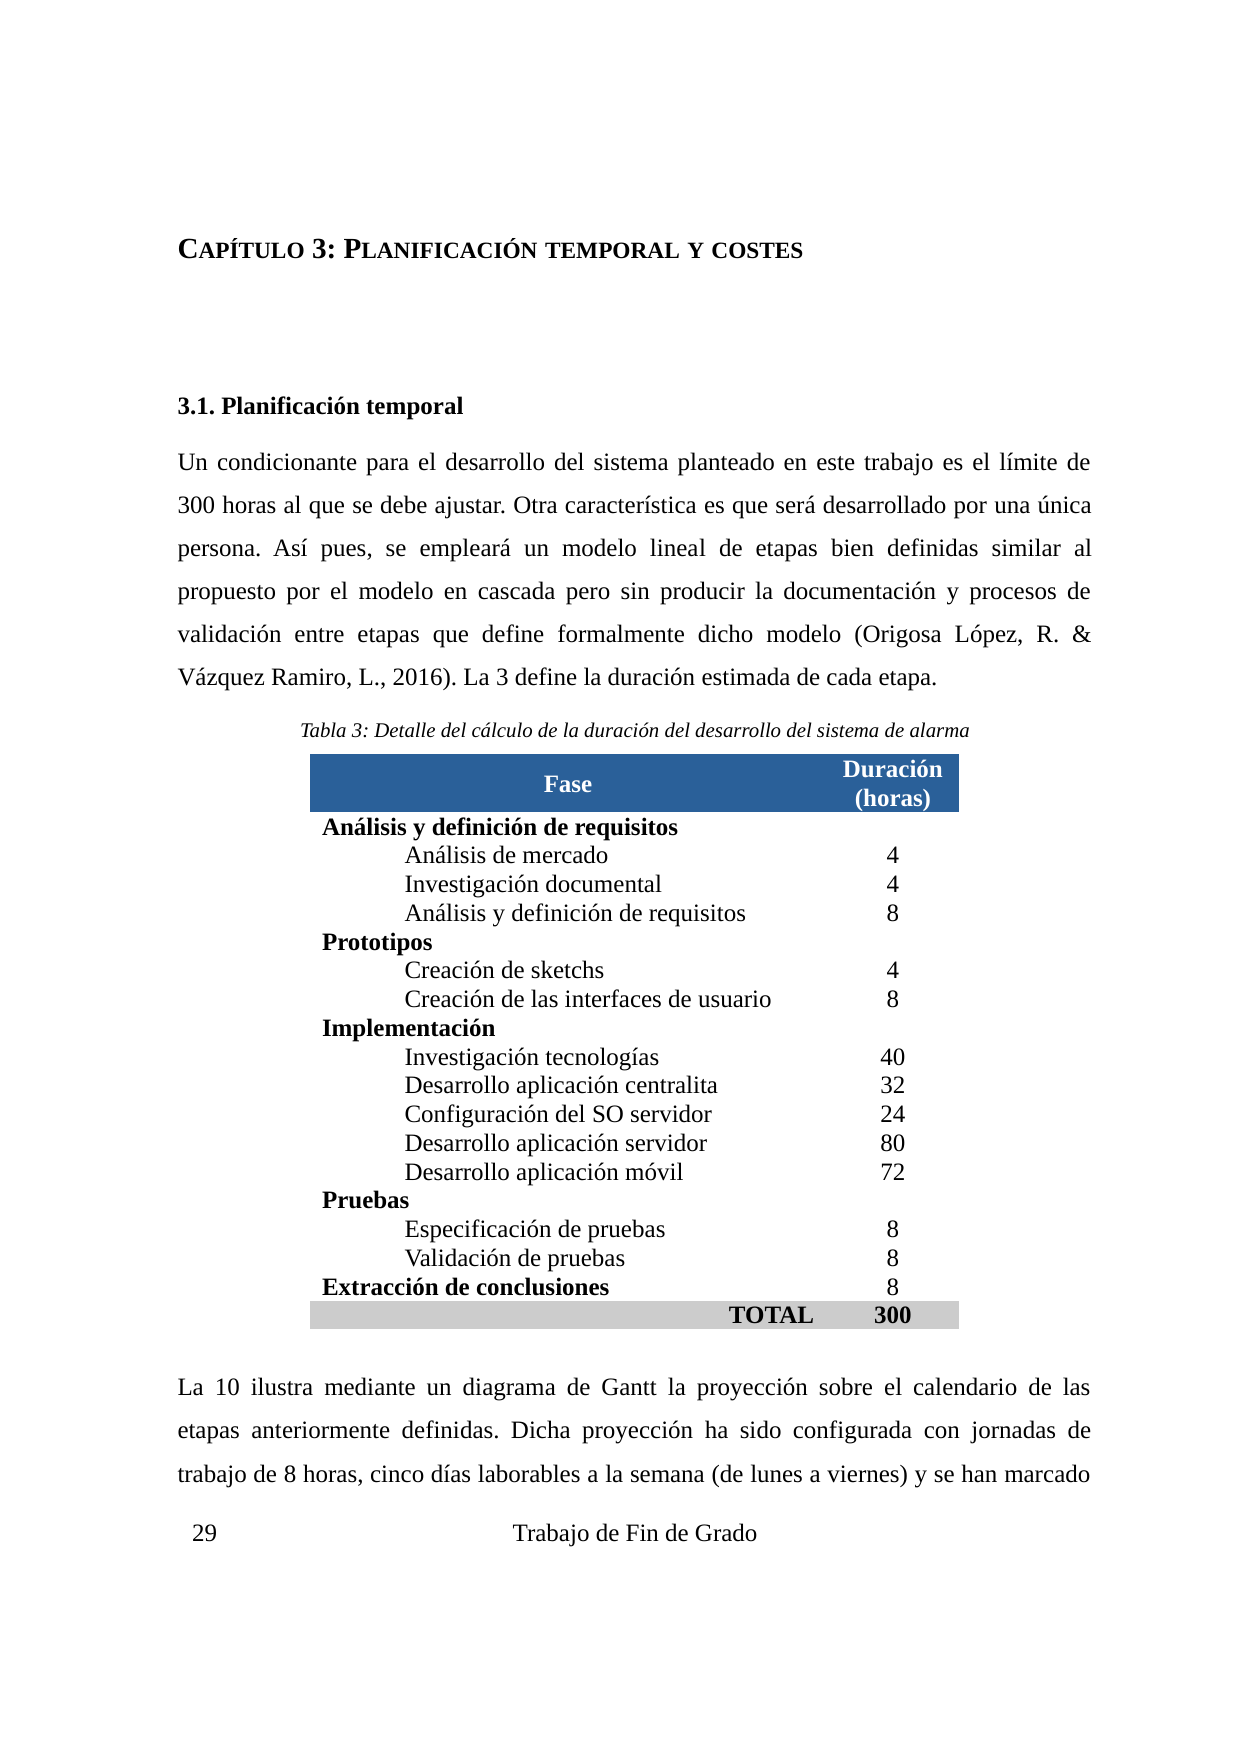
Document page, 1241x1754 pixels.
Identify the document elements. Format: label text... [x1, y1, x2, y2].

table_cell [310, 956, 393, 984]
subtitle Capítulo 3: Planificación temporal y costes [177, 231, 1092, 265]
table_cell 40 [826, 1042, 959, 1071]
table_cell Desarrollo aplicación móvil [393, 1157, 826, 1186]
text Un condicionante para el desarrollo del sistema planteado en este trabajo es el límite de 300 horas al que se debe ajustar. Otra característica es que será desarrollado por una única persona. Así pues, se empleará un modelo lineal de etapas bien definidas similar al propuesto por el modelo en cascada pero sin producir la documentación y procesos de validación entre etapas que define formalmente dicho modelo (Origosa López, R. & Vázquez Ramiro, L., 2016). La Tabla 3 define la duración estimada de cada etapa. [177, 447, 1092, 691]
table_cell TOTAL [310, 1301, 826, 1329]
subtitle 3.1. Planificación temporal [177, 391, 1092, 420]
table_cell Desarrollo aplicación servidor [393, 1128, 826, 1157]
table_cell [826, 927, 959, 956]
table_cell 8 [826, 1214, 959, 1243]
text La Figura 10 ilustra mediante un diagrama de Gantt la proyección sobre el calendario de las etapas anteriormente definidas. Dicha proyección ha sido configurada con jornadas de trabajo de 8 horas, cinco días laborables a la semana (de lunes a viernes) y se han marcado como festivos los días reflejados en el Decreto 219/2021, de 22 de septiembre, del Consejo de Gobierno, por el que se establecen las fiestas laborales para el año 2022 en la CAM. [177, 1372, 1092, 1487]
table_cell 80 [826, 1128, 959, 1157]
table_cell Análisis de mercado [393, 841, 826, 869]
table_cell Validación de pruebas [393, 1243, 826, 1272]
text Tabla 3: Detalle del cálculo de la duración del desarrollo del sistema de alarma [177, 718, 1092, 742]
table_cell 8 [826, 984, 959, 1013]
table_cell Especificación de pruebas [393, 1214, 826, 1243]
table_cell 4 [826, 956, 959, 984]
table_cell 8 [826, 898, 959, 927]
table_cell [310, 898, 393, 927]
table_cell Investigación tecnologías [393, 1042, 826, 1071]
table_header Duración (horas) [826, 754, 959, 812]
table_cell 72 [826, 1157, 959, 1186]
table_cell 300 [826, 1301, 959, 1329]
table_cell [310, 1128, 393, 1157]
table_cell [310, 1042, 393, 1071]
table_cell Análisis y definición de requisitos [310, 812, 826, 841]
table_cell 4 [826, 841, 959, 869]
table_cell [310, 841, 393, 869]
table_cell [310, 1243, 393, 1272]
table_cell Pruebas [310, 1186, 826, 1214]
table_cell Prototipos [310, 927, 826, 956]
table_cell [310, 1071, 393, 1099]
table_cell [310, 1214, 393, 1243]
table_cell Implementación [310, 1013, 826, 1042]
table_header Fase [310, 754, 826, 812]
table_cell [826, 1186, 959, 1214]
table_cell Investigación documental [393, 869, 826, 898]
table_cell [826, 1013, 959, 1042]
table_cell Creación de sketchs [393, 956, 826, 984]
table_cell Análisis y definición de requisitos [393, 898, 826, 927]
table_cell [826, 812, 959, 841]
table_cell [310, 984, 393, 1013]
table_cell 32 [826, 1071, 959, 1099]
table_cell Configuración del SO servidor [393, 1099, 826, 1128]
table_cell 8 [826, 1272, 959, 1301]
table_cell Extracción de conclusiones [310, 1272, 826, 1301]
table_cell [310, 869, 393, 898]
table_cell 4 [826, 869, 959, 898]
table_cell Desarrollo aplicación centralita [393, 1071, 826, 1099]
table_cell [310, 1157, 393, 1186]
table_cell [310, 1099, 393, 1128]
table_cell Creación de las interfaces de usuario [393, 984, 826, 1013]
table_cell 8 [826, 1243, 959, 1272]
table_cell 24 [826, 1099, 959, 1128]
